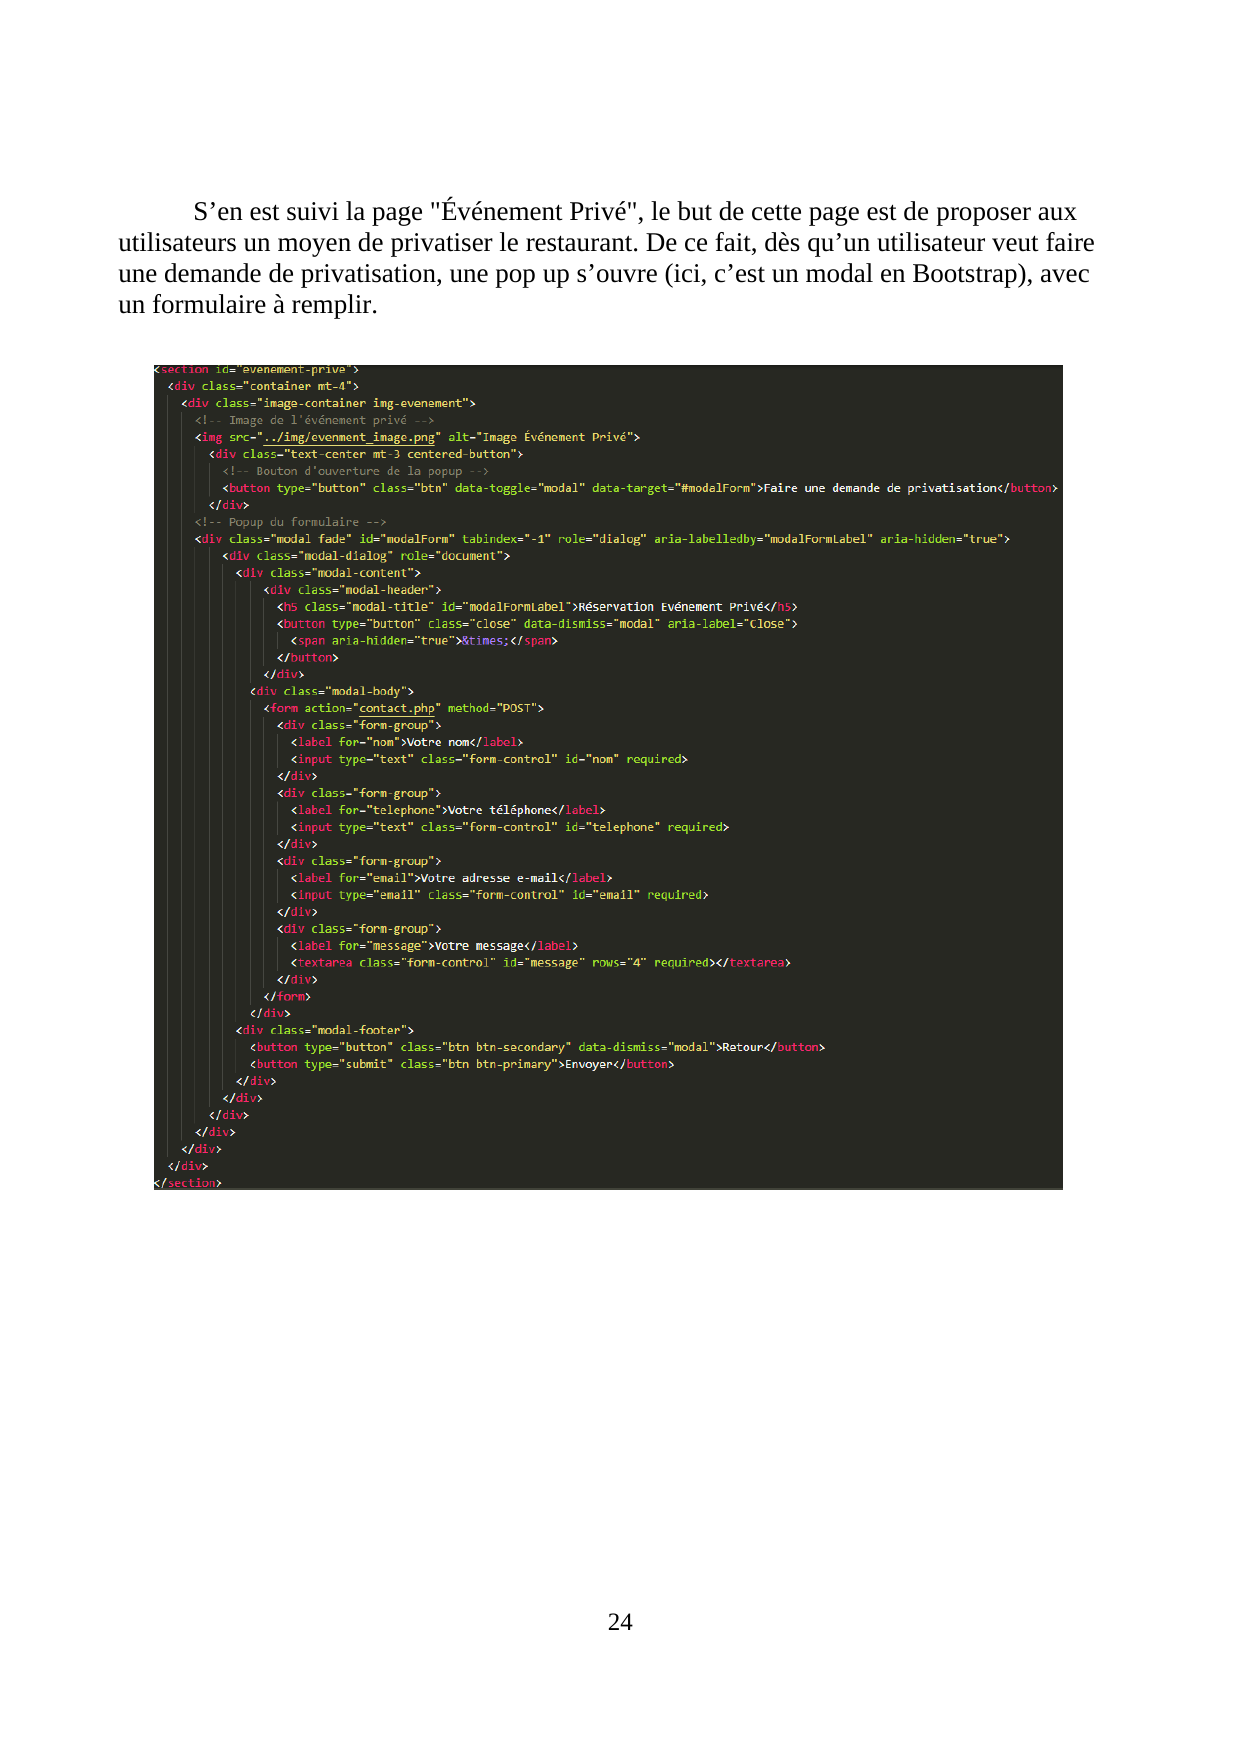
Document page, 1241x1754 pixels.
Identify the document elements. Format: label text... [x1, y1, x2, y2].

picture [154, 365, 1063, 1190]
text S’en est suivi la page "Événement Privé", le but de cette page est de proposer aux utilisateurs un moyen de privatiser le restaurant. De ce fait, dès qu’un utilisateur veut faire une demande de privatisation, une pop up s’ouvre (ici, c’est un modal en Bootstrap), avec un formulaire à remplir. [118, 195, 1122, 319]
